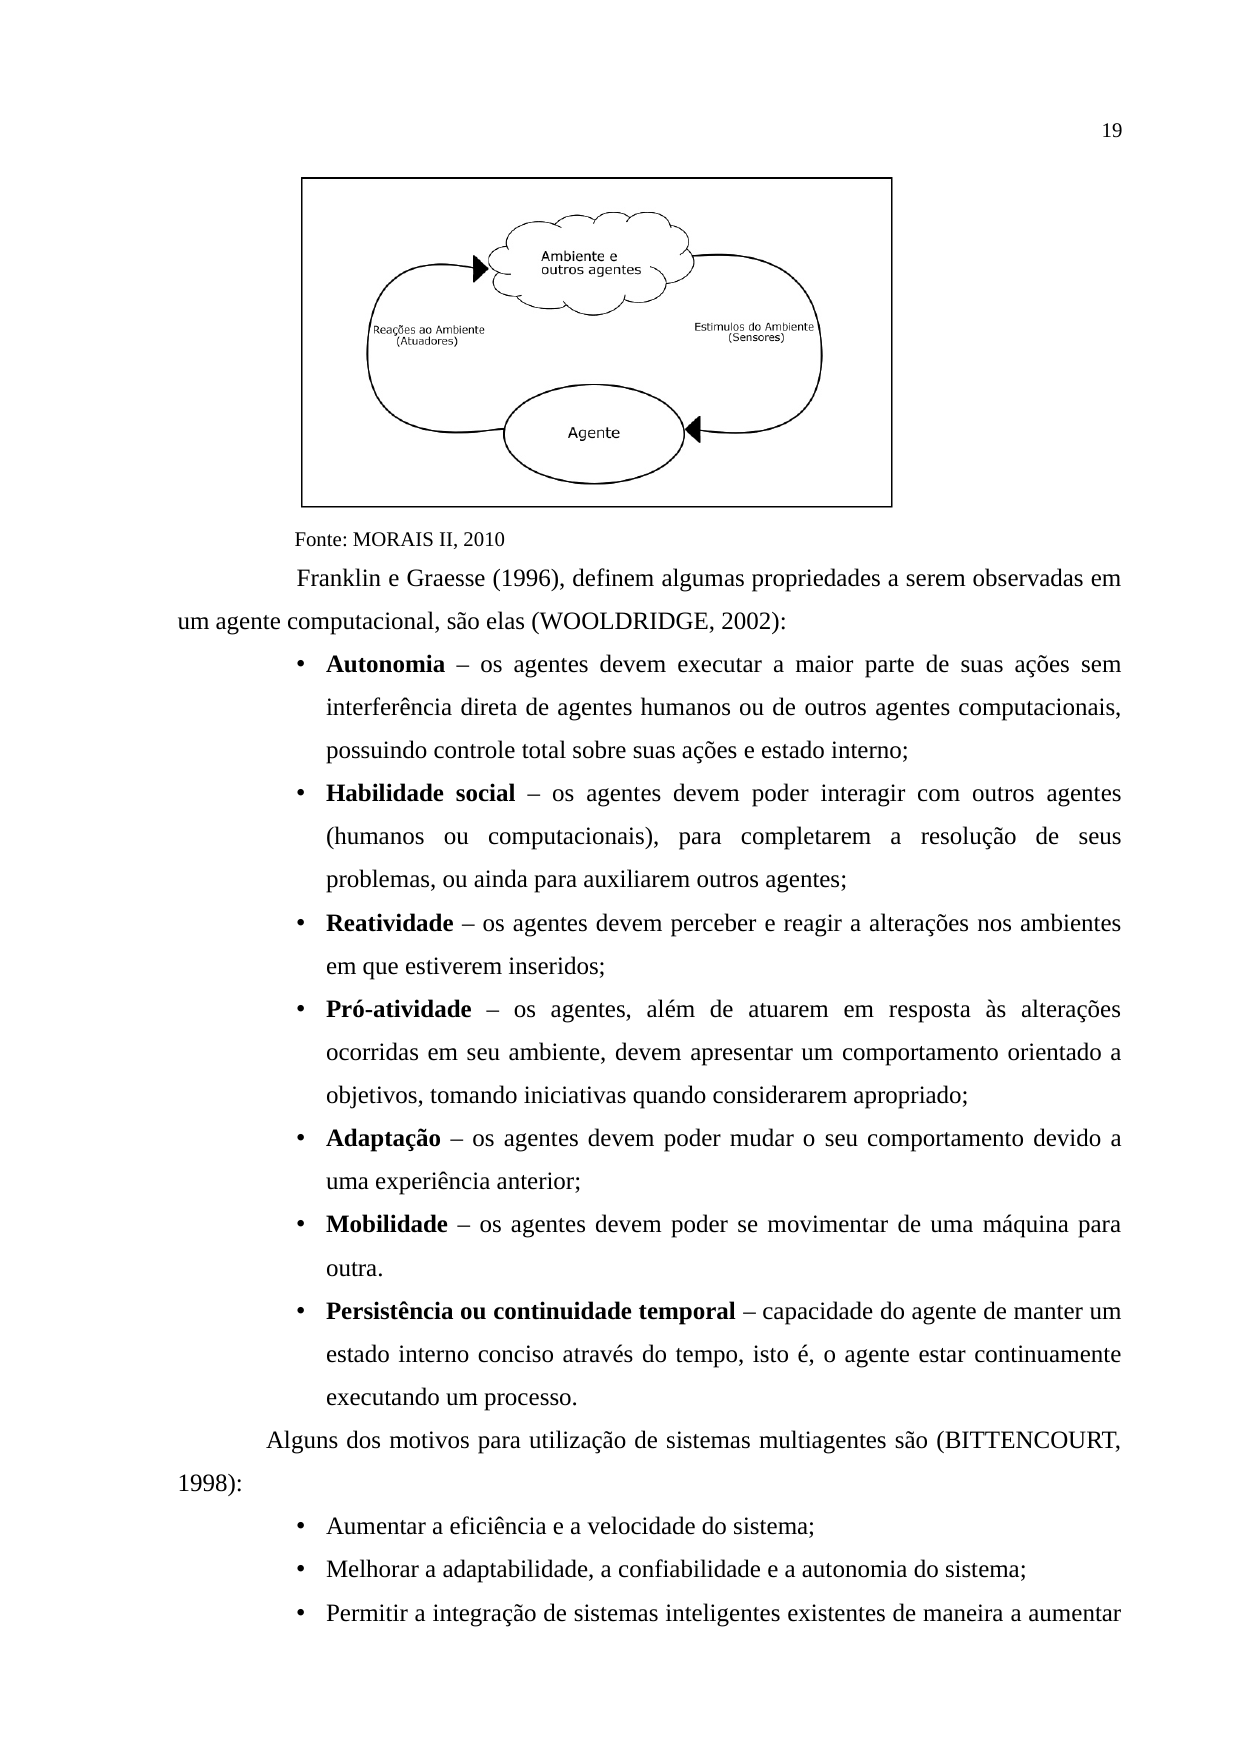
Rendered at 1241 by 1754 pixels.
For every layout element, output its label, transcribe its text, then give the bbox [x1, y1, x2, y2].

list Autonomia – os agentes devem executar a maior parte de suas ações sem interferência direta de agentes humanos ou de outros agentes computacionais, possuindo controle total sobre suas ações e estado interno; [296, 649, 1122, 764]
picture [294, 171, 895, 513]
list Persistência ou continuidade temporal – capacidade do agente de manter um estado interno conciso através do tempo, isto é, o agente estar continuamente executando um processo. [296, 1296, 1122, 1411]
list Pró-atividade – os agentes, além de atuarem em resposta às alterações ocorridas em seu ambiente, devem apresentar um comportamento orientado a objetivos, tomando iniciativas quando considerarem apropriado; [296, 994, 1122, 1109]
list Melhorar a adaptabilidade, a confiabilidade e a autonomia do sistema; [296, 1554, 1122, 1583]
text Alguns dos motivos para utilização de sistemas multiagentes são (BITTENCOURT, 1998): [177, 1425, 1122, 1497]
text Franklin e Graesse (1996), definem algumas propriedades a serem observadas em um agente computacional, são elas (WOOLDRIDGE, 2002): [177, 563, 1122, 634]
list Reatividade – os agentes devem perceber e reagir a alterações nos ambientes em que estiverem inseridos; [296, 908, 1122, 979]
list Permitir a integração de sistemas inteligentes existentes de maneira a aumentar [296, 1598, 1122, 1626]
list Habilidade social – os agentes devem poder interagir com outros agentes (humanos ou computacionais), para completarem a resolução de seus problemas, ou ainda para auxiliarem outros agentes; [296, 778, 1122, 893]
list Aumentar a eficiência e a velocidade do sistema; [296, 1511, 1122, 1540]
text Fonte: MORAIS II, 2010 [177, 527, 1122, 551]
list Adaptação – os agentes devem poder mudar o seu comportamento devido a uma experiência anterior; [296, 1123, 1122, 1195]
list Mobilidade – os agentes devem poder se movimentar de uma máquina para outra. [296, 1209, 1122, 1281]
